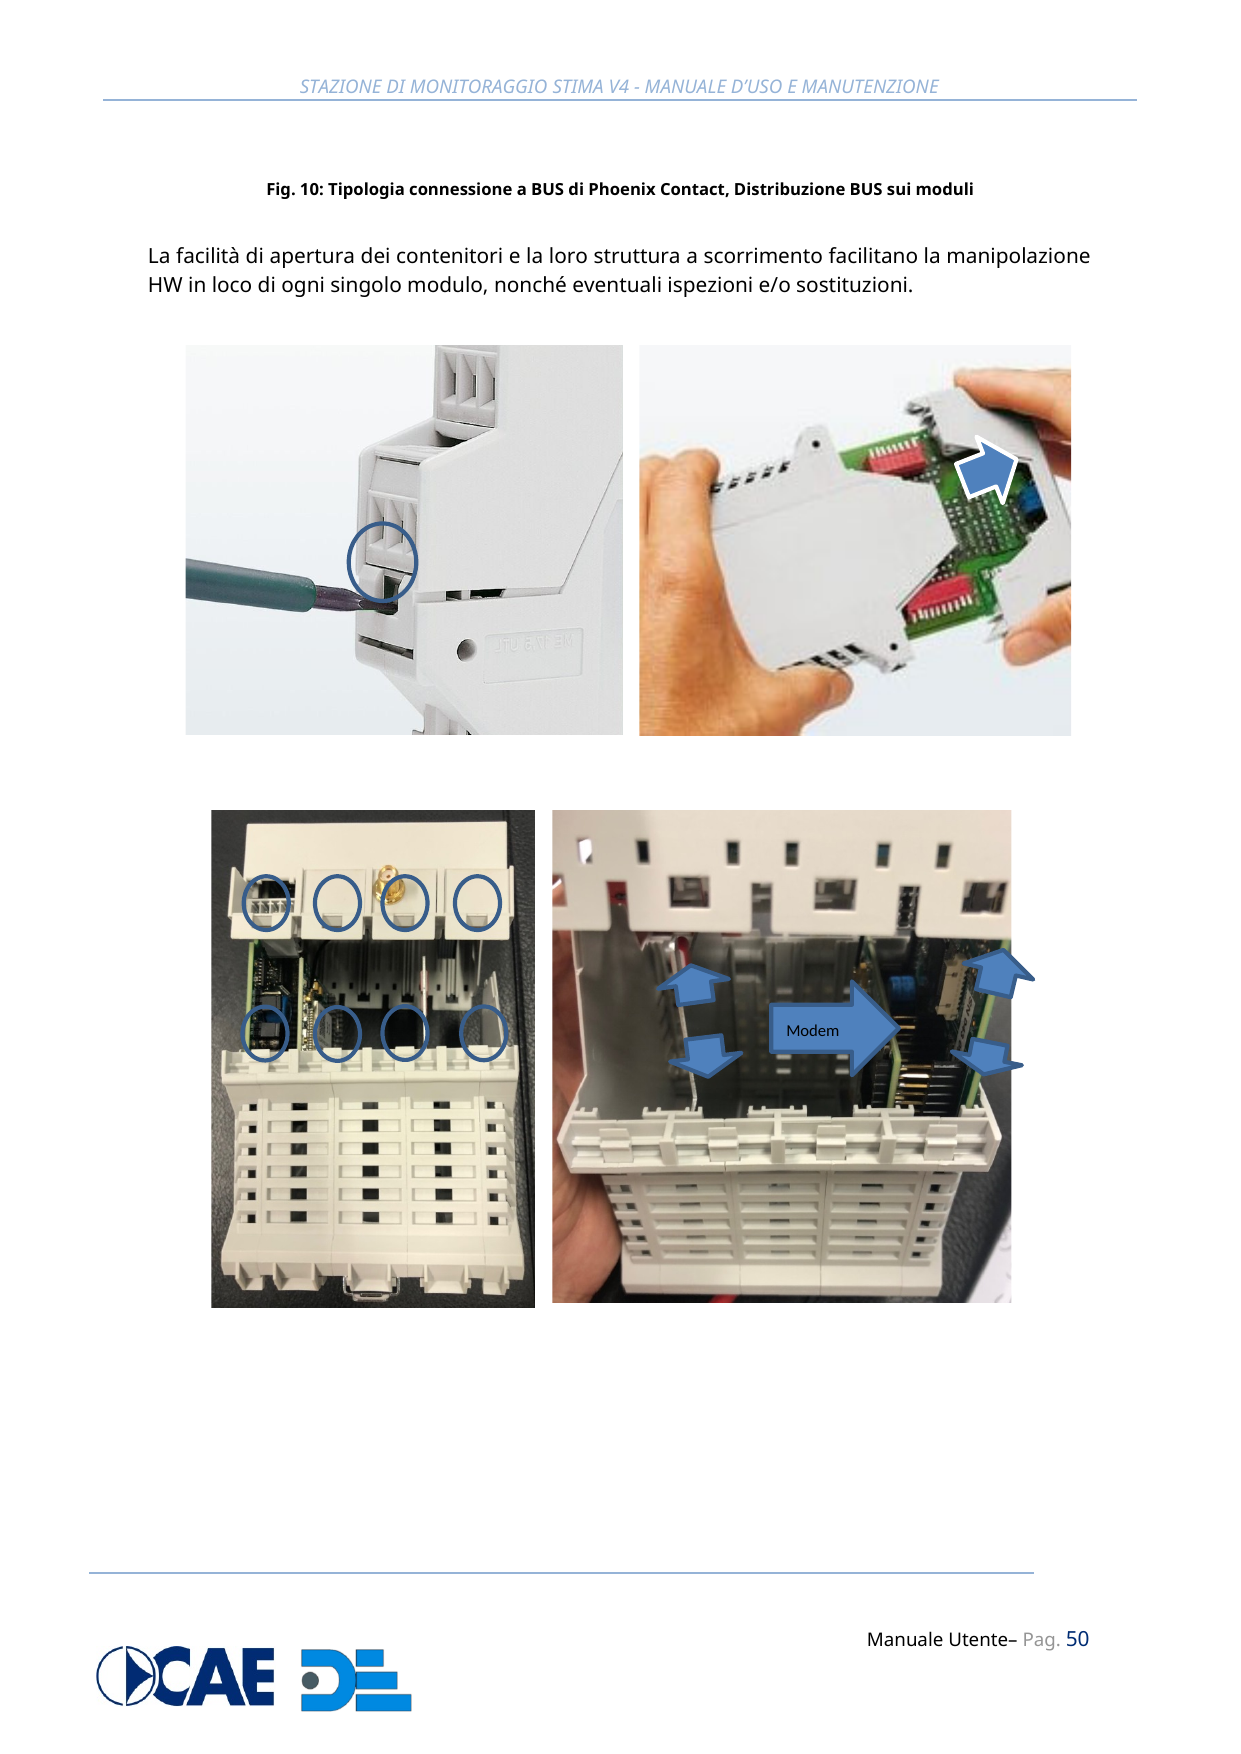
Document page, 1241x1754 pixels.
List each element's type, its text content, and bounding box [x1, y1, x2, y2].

text La facilità di apertura dei contenitori e la loro struttura a scorrimento facilitano la manipolazione HW in loco di ogni singolo modulo, nonché eventuali ispezioni e/o sostituzioni. [148, 241, 1092, 298]
text Fig. 10: Tipologia connessione a BUS di Phoenix Contact, Distribuzione BUS sui moduli [148, 177, 1092, 200]
